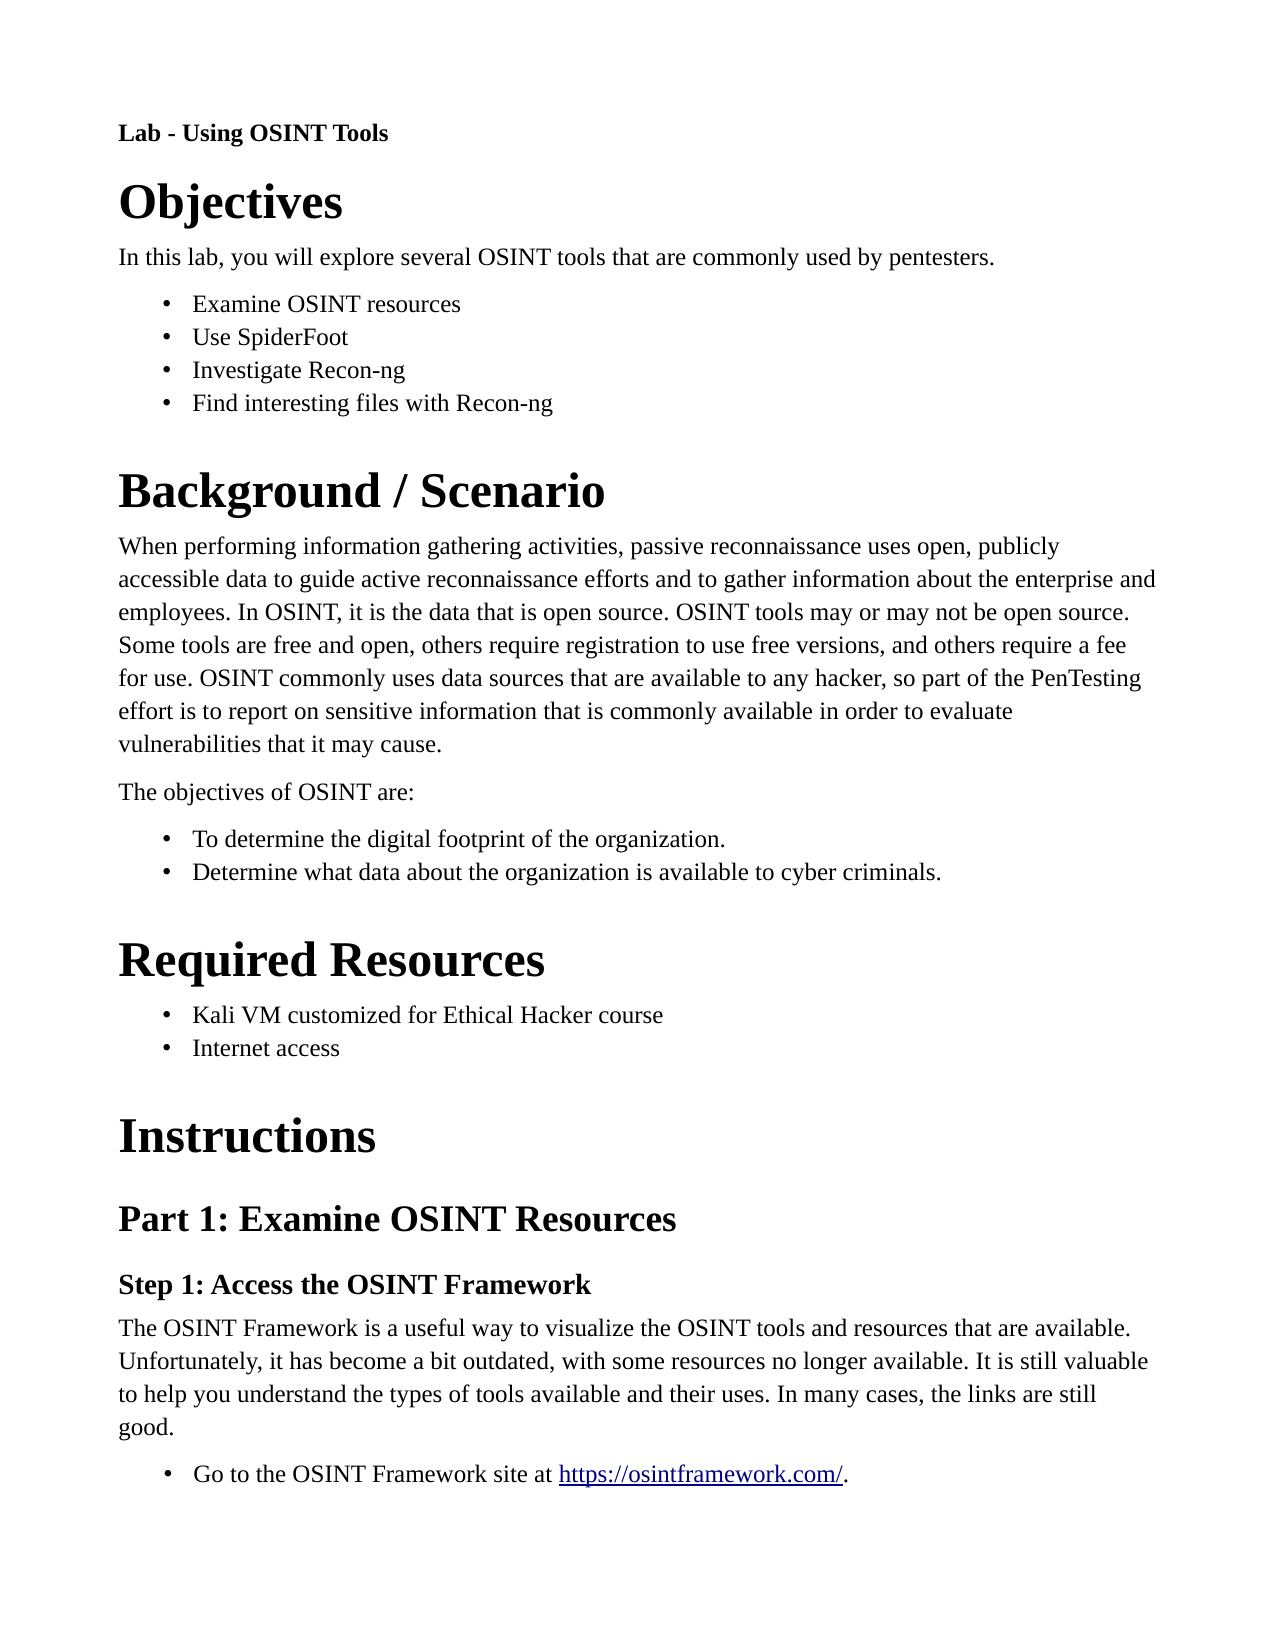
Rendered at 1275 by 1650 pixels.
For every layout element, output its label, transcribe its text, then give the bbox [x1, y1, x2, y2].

text In this lab, you will explore several OSINT tools that are commonly used by pentesters. [118, 242, 1157, 271]
text The OSINT Framework is a useful way to visualize the OSINT tools and resources that are available. Unfortunately, it has become a bit outdated, with some resources no longer available. It is still valuable to help you understand the types of tools available and their uses. In many cases, the links are still good. [118, 1313, 1157, 1441]
subtitle Required Resources [118, 930, 1157, 988]
list To determine the digital footprint of the organization. [162, 824, 1157, 853]
subtitle Part 1: Examine OSINT Resources [118, 1197, 1157, 1240]
list Kali VM customized for Ethical Hacker course [162, 1000, 1157, 1029]
text Lab - Using OSINT Tools [118, 118, 1157, 147]
subtitle Objectives [118, 172, 1157, 229]
subtitle Background / Scenario [118, 461, 1157, 519]
list Determine what data about the organization is available to cyber criminals. [162, 857, 1157, 886]
list Internet access [162, 1033, 1157, 1062]
subtitle Step 1: Access the OSINT Framework [118, 1267, 1157, 1300]
list Use SpiderFoot [162, 322, 1157, 351]
subtitle Instructions [118, 1106, 1157, 1163]
list Examine OSINT resources [162, 289, 1157, 318]
list Investigate Recon-ng [162, 356, 1157, 384]
text The objectives of OSINT are: [118, 777, 1157, 806]
list Find interesting files with Recon-ng [162, 388, 1157, 417]
list Go to the OSINT Framework site at https://osintframework.com/. [164, 1459, 1157, 1488]
text When performing information gathering activities, passive reconnaissance uses open, publicly accessible data to guide active reconnaissance efforts and to gather information about the enterprise and employees. In OSINT, it is the data that is open source. OSINT tools may or may not be open source. Some tools are free and open, others require registration to use free versions, and others require a fee for use. OSINT commonly uses data sources that are available to any hacker, so part of the PenTesting effort is to report on sensitive information that is commonly available in order to evaluate vulnerabilities that it may cause. [118, 531, 1157, 758]
